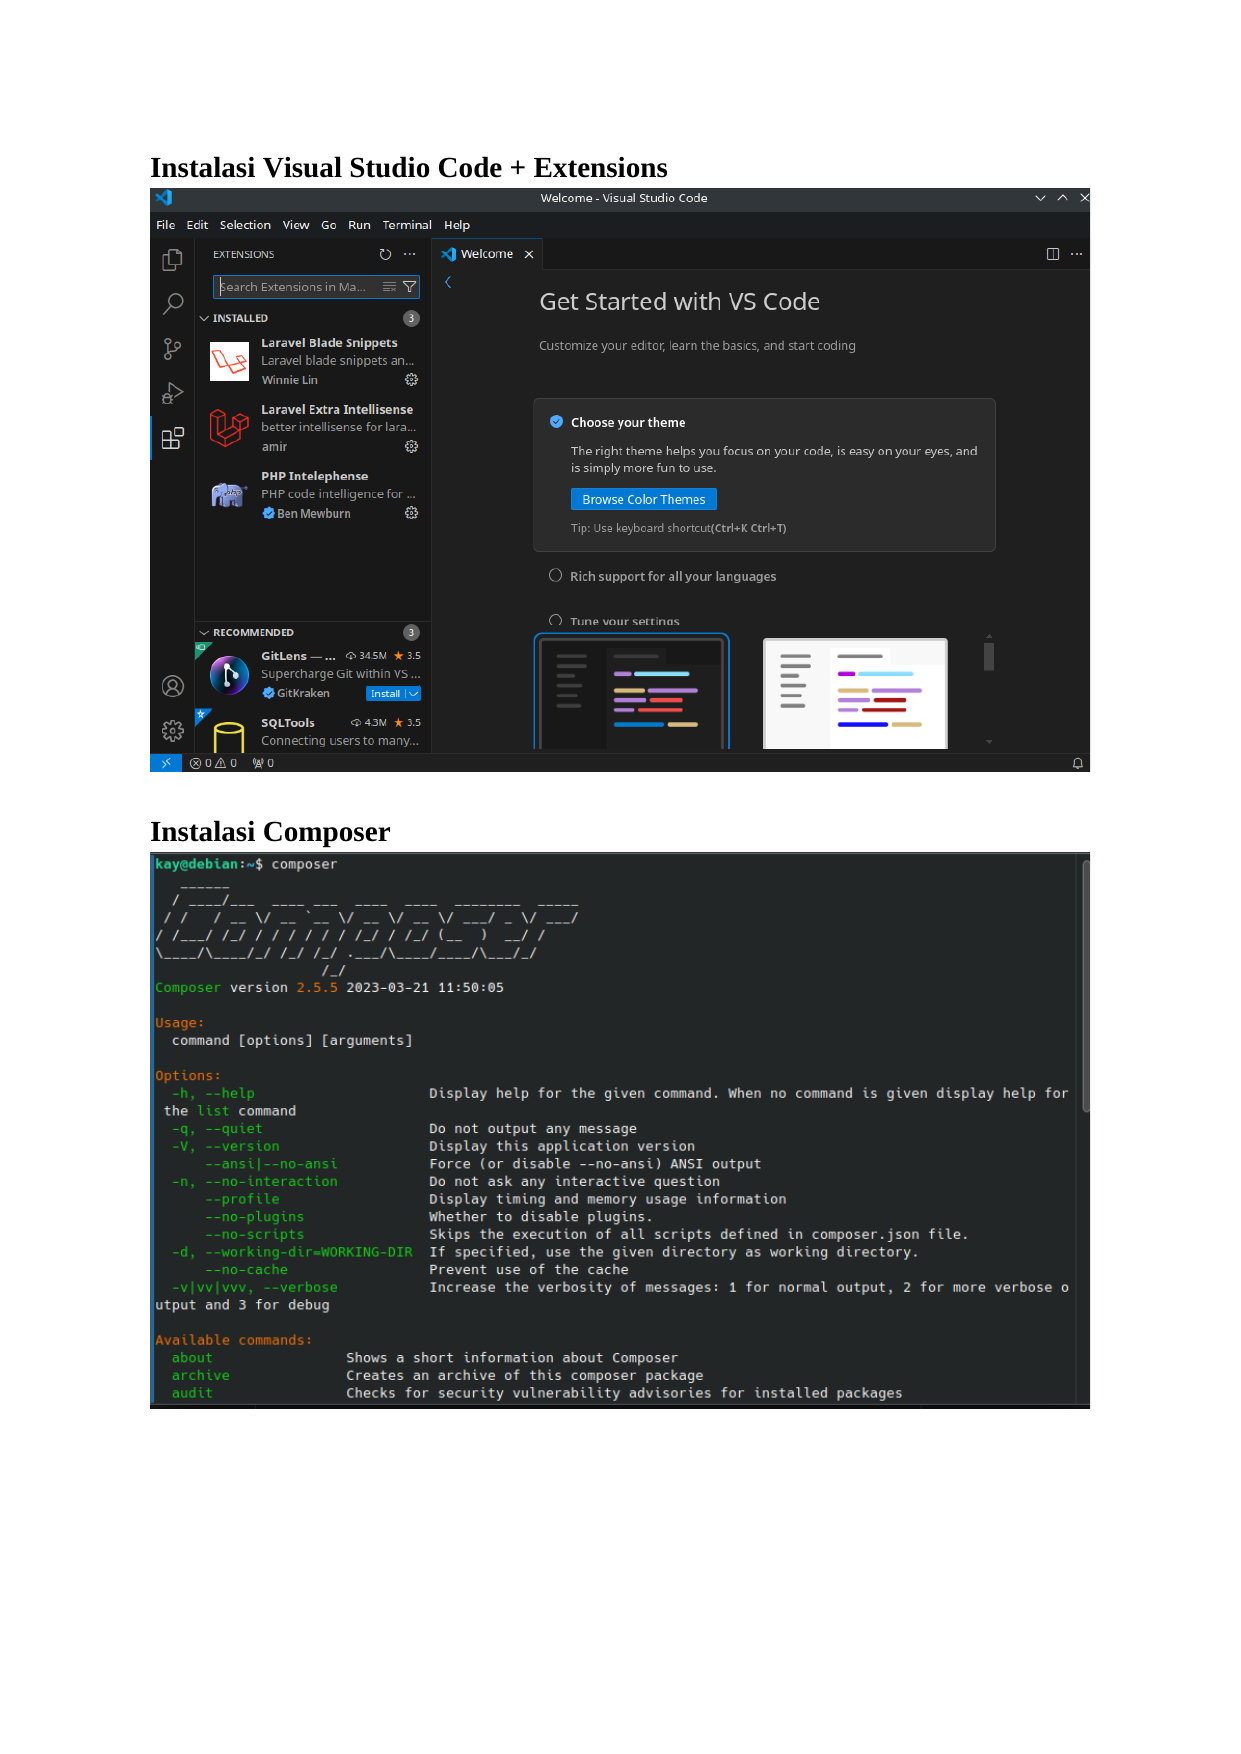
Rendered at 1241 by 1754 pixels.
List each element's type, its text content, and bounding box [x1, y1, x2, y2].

text Instalasi Visual Studio Code + Extensions [150, 150, 1090, 183]
text Instalasi Composer [150, 814, 1090, 848]
picture [150, 852, 1091, 1409]
picture [150, 188, 1091, 772]
